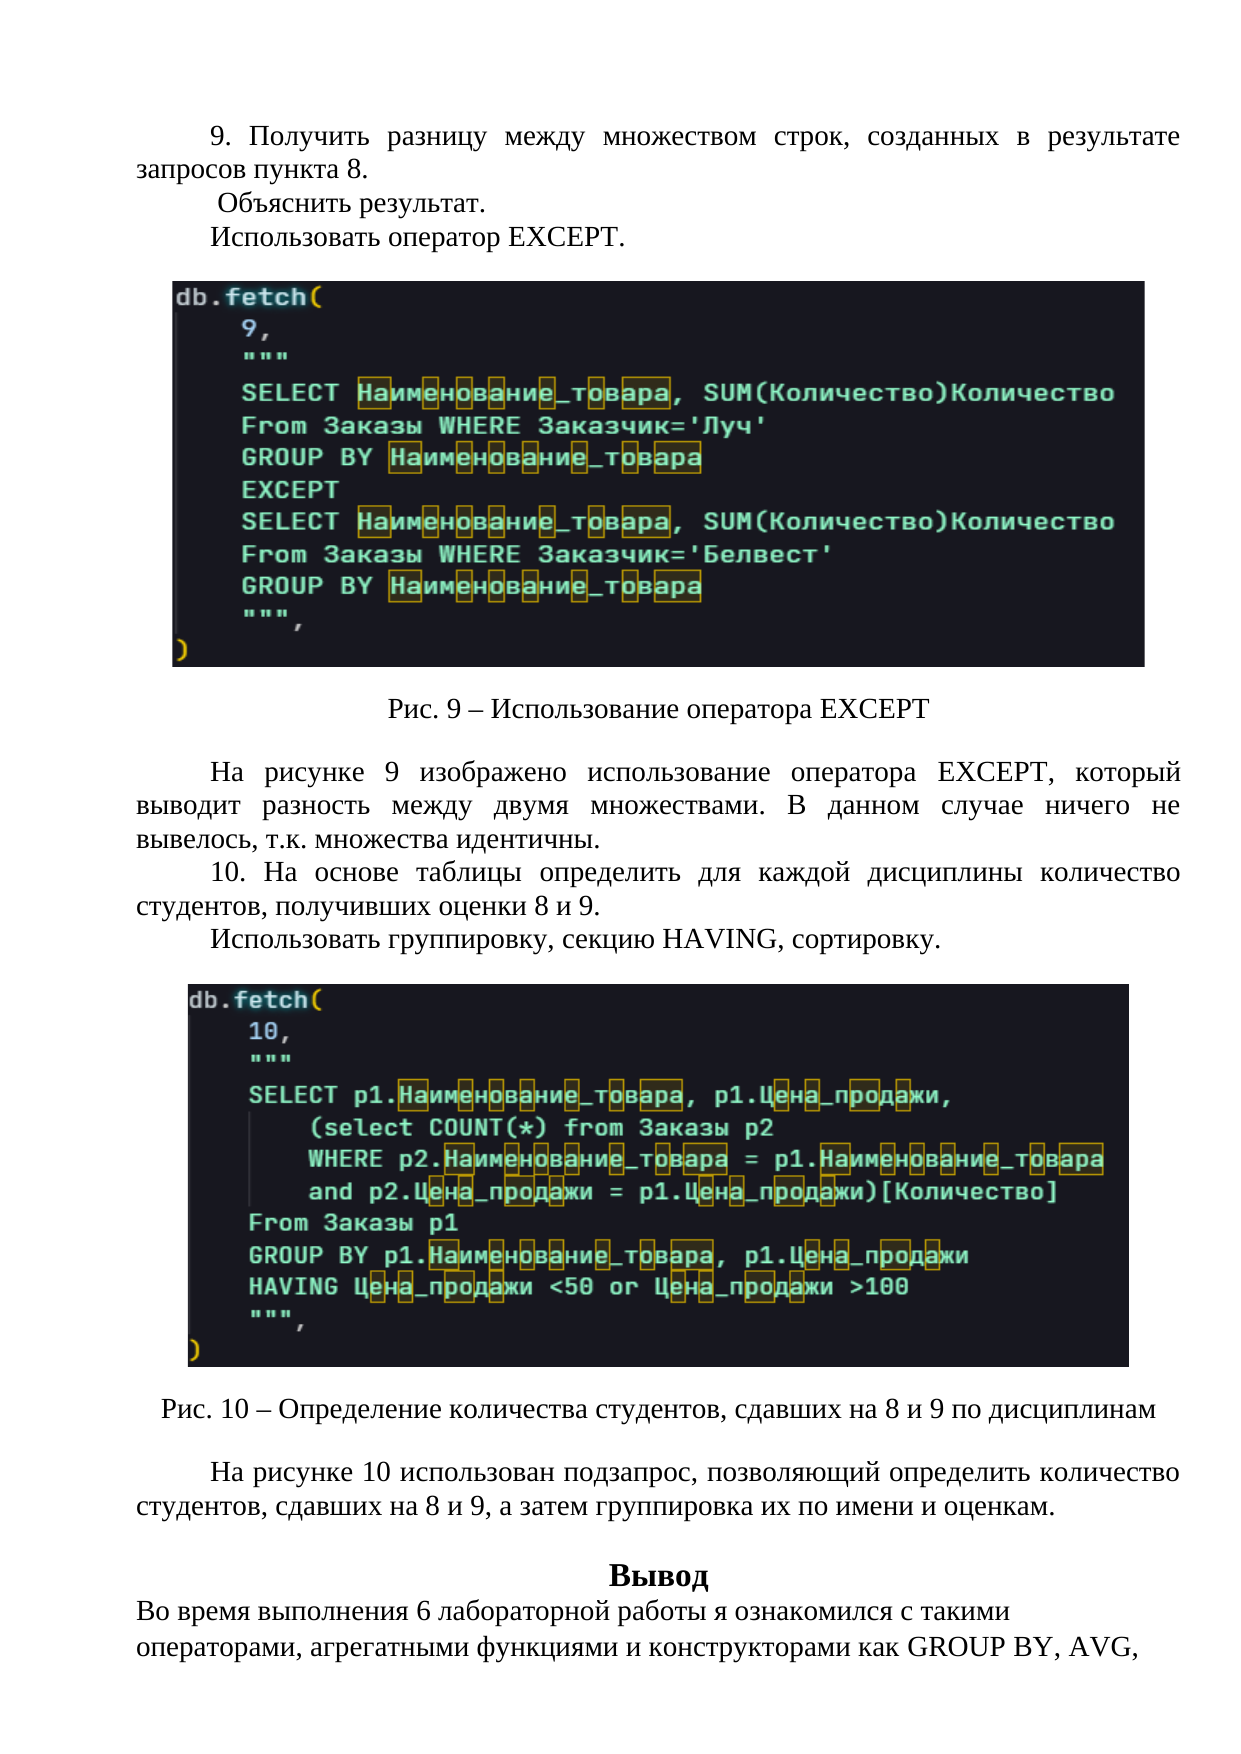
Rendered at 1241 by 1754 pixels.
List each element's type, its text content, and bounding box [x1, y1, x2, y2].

text Рис. 10 – Определение количества студентов, сдавших на 8 и 9 по дисциплинам [136, 1392, 1181, 1425]
picture [187, 984, 1129, 1367]
text Объяснить результат. [136, 185, 1181, 219]
text Рис. 9 – Использование оператора EXCEPT [136, 691, 1181, 725]
text Использовать группировку, секцию HAVING, сортировку. [136, 922, 1181, 955]
text Использовать оператор EXCEPT. [136, 219, 1181, 252]
picture [172, 281, 1145, 667]
text Во время выполнения 6 лабораторной работы я ознакомился с такими операторами, агрегатными функциями и конструкторами как GROUP BY, AVG, [136, 1593, 1181, 1663]
text 10. На основе таблицы определить для каждой дисциплины количество студентов, получивших оценки 8 и 9. [136, 854, 1181, 922]
text Вывод [136, 1555, 1181, 1593]
text 9. Получить разницу между множеством строк, созданных в результате запросов пункта 8. [136, 118, 1181, 185]
text На рисунке 10 использован подзапрос, позволяющий определить количество студентов, сдавших на 8 и 9, а затем группировка их по имени и оценкам. [136, 1454, 1181, 1521]
text На рисунке 9 изображено использование оператора EXCEPT, который выводит разность между двумя множествами. В данном случае ничего не вывелось, т.к. множества идентичны. [136, 754, 1181, 854]
